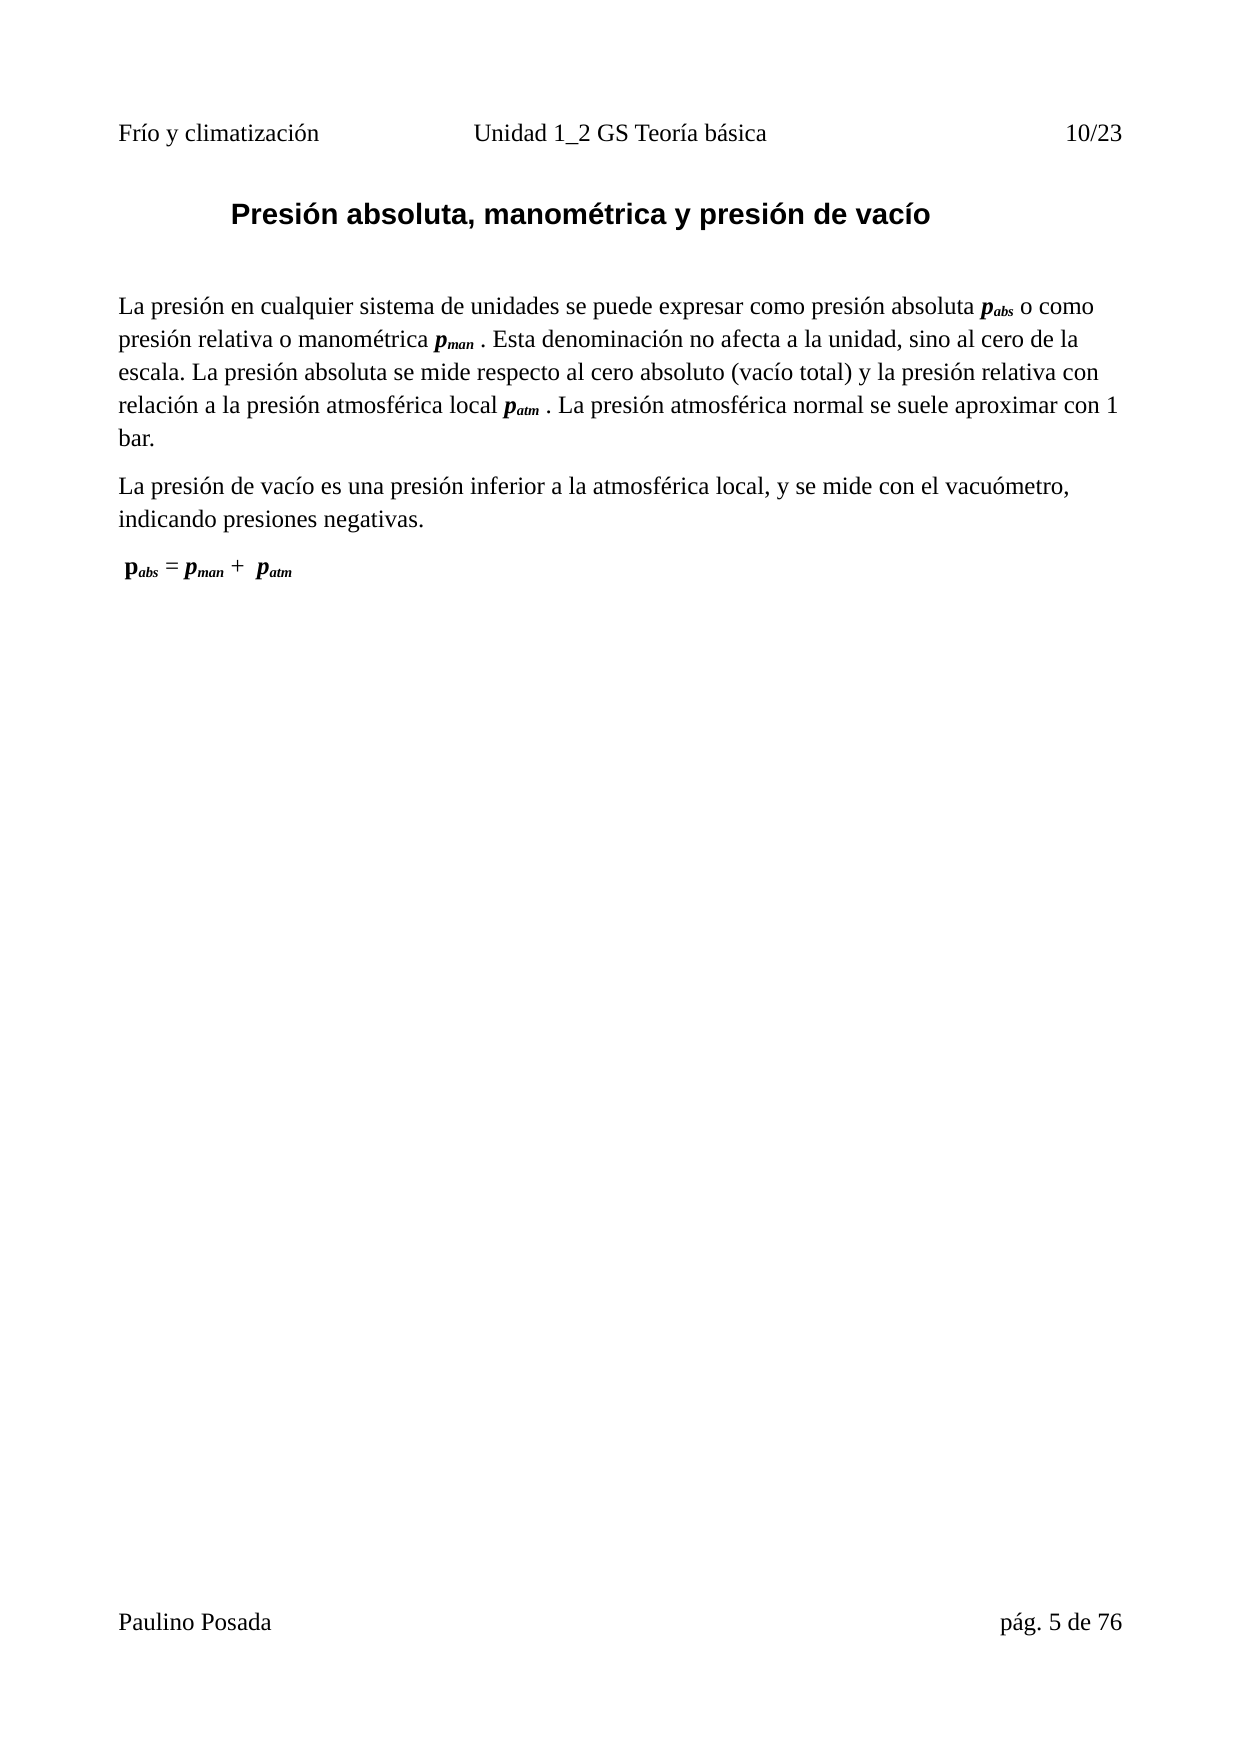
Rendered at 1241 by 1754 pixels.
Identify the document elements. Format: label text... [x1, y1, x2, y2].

text La presión en cualquier sistema de unidades se puede expresar como presión absoluta pabs o como presión relativa o manométrica pman . Esta denominación no afecta a la unidad, sino al cero de la escala. La presión absoluta se mide respecto al cero absoluto (vacío total) y la presión relativa con relación a la presión atmosférica local patm . La presión atmosférica normal se suele aproximar con 1 bar. [118, 291, 1122, 452]
text pabs = pman + patm [118, 551, 1122, 580]
text La presión de vacío es una presión inferior a la atmosférica local, y se mide con el vacuómetro, indicando presiones negativas. [118, 471, 1122, 532]
subtitle Presión absoluta, manométrica y presión de vacío [118, 197, 1122, 231]
